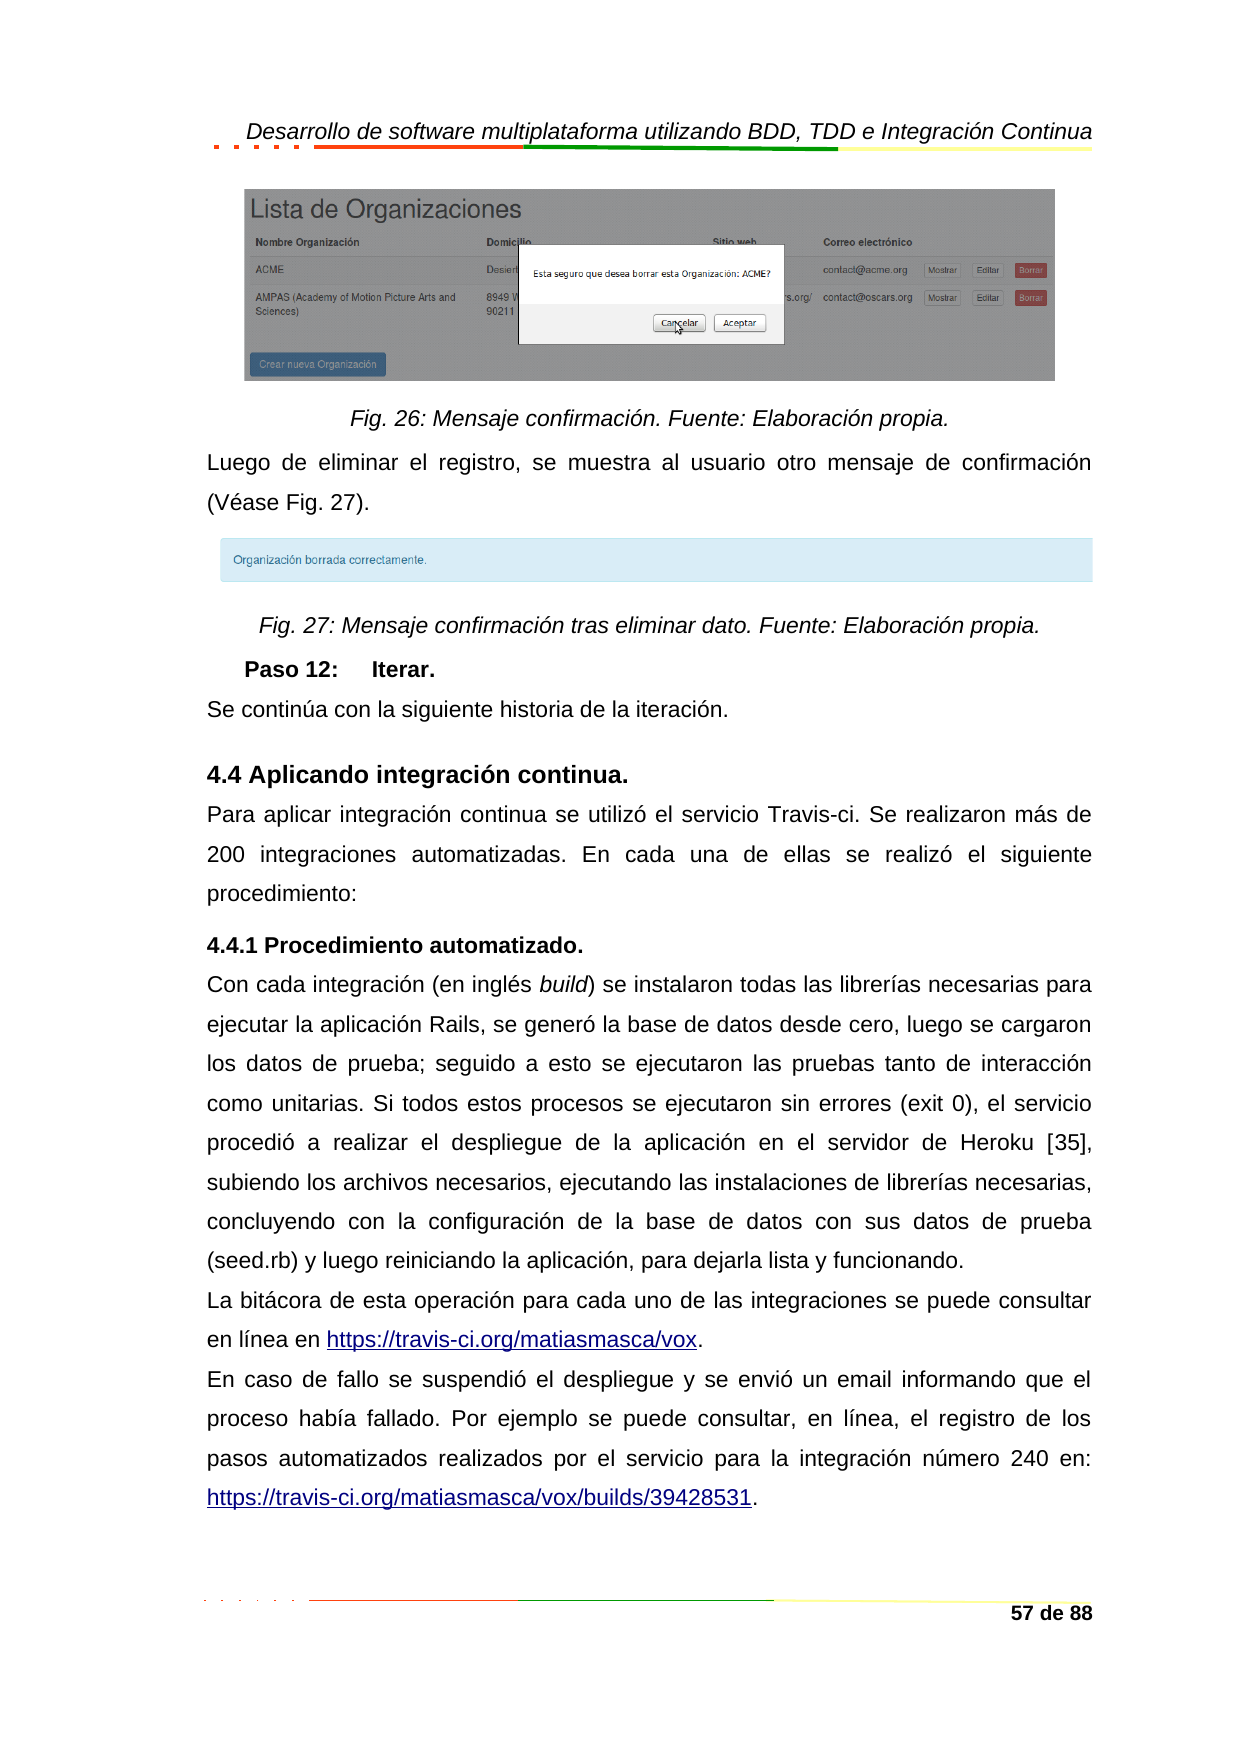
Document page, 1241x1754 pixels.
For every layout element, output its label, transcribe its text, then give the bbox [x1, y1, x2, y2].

text En caso de fallo se suspendió el despliegue y se envió un email informando que el proceso había fallado. Por ejemplo se puede consultar, en línea, el registro de los pasos automatizados realizados por el servicio para la integración número 240 en: https://travis-ci.org/matiasmasca/vox/builds/39428531. [207, 1366, 1093, 1511]
picture [212, 533, 1093, 588]
text La bitácora de esta operación para cada uno de las integraciones se puede consultar en línea en https://travis-ci.org/matiasmasca/vox. [207, 1287, 1093, 1353]
table_header [207, 528, 1093, 593]
text Para aplicar integración continua se utilizó el servicio Travis-ci. Se realizaron más de 200 integraciones automatizadas. En cada una de ellas se realizó el siguiente procedimiento: [207, 801, 1093, 907]
subtitle 4.4 Aplicando integración continua. [207, 760, 1093, 789]
text Se continúa con la siguiente historia de la iteración. [207, 696, 1093, 722]
table_cell Fig. 26: Mensaje confirmación. Fuente: Elaboración propia. [207, 386, 1093, 449]
list Iterar. [244, 656, 1093, 683]
picture [244, 189, 1055, 381]
text Luego de eliminar el registro, se muestra al usuario otro mensaje de confirmación (Véase Fig. 27). [207, 449, 1093, 515]
text 4.4.1 Procedimiento automatizado. [207, 932, 1093, 958]
text Con cada integración (en inglés build) se instalaron todas las librerías necesarias para ejecutar la aplicación Rails, se generó la base de datos desde cero, luego se cargaron los datos de prueba; seguido a esto se ejecutaron las pruebas tanto de interacción como unitarias. Si todos estos procesos se ejecutaron sin errores (exit 0), el servicio procedió a realizar el despliegue de la aplicación en el servidor de Heroku [35], subiendo los archivos necesarios, ejecutando las instalaciones de librerías necesarias, concluyendo con la configuración de la base de datos con sus datos de prueba (seed.rb) y luego reiniciando la aplicación, para dejarla lista y funcionando. [207, 971, 1093, 1274]
table_cell Fig. 27: Mensaje confirmación tras eliminar dato. Fuente: Elaboración propia. [207, 594, 1093, 656]
table_header [207, 184, 1093, 386]
